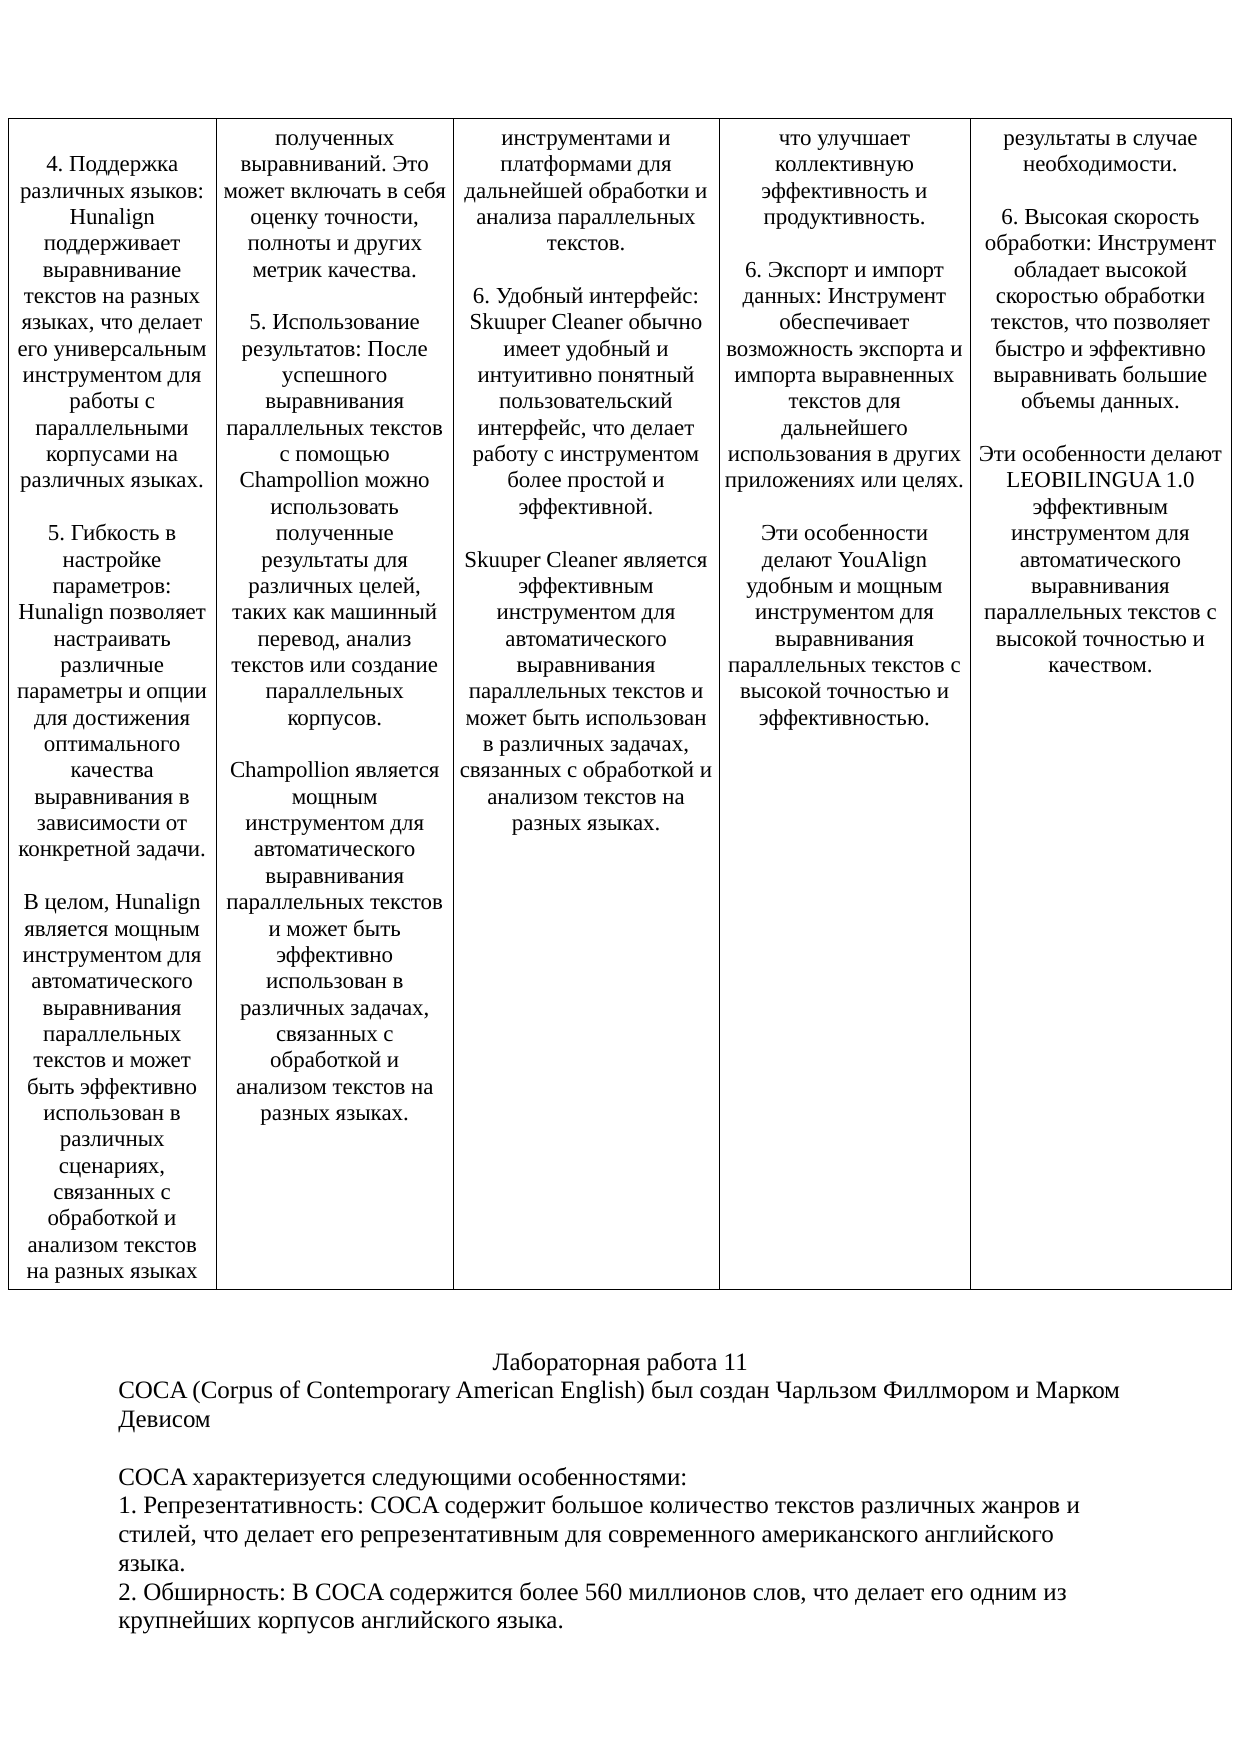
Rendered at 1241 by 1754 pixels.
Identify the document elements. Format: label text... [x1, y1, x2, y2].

text 1. Репрезентативность: COCA содержит большое количество текстов различных жанров и стилей, что делает его репрезентативным для современного американского английского языка. [118, 1491, 1122, 1577]
text Лабораторная работа 11 [118, 1347, 1122, 1376]
table_cell что улучшает коллективную эффективность и продуктивность. 6. Экспорт и импорт данных: Инструмент обеспечивает возможность экспорта и импорта выравненных текстов для дальнейшего использования в других приложениях или целях. Эти особенности делают YouAlign удобным и мощным инструментом для выравнивания параллельных текстов с высокой точностью и эффективностью. [720, 119, 970, 1289]
text 2. Обширность: В COCA содержится более 560 миллионов слов, что делает его одним из крупнейших корпусов английского языка. [118, 1577, 1122, 1634]
text COCA (Corpus of Contemporary American English) был создан Чарльзом Филлмором и Марком Девисом [118, 1376, 1122, 1433]
table_cell инструментами и платформами для дальнейшей обработки и анализа параллельных текстов. 6. Удобный интерфейс: Skuuper Cleaner обычно имеет удобный и интуитивно понятный пользовательский интерфейс, что делает работу с инструментом более простой и эффективной. Skuuper Cleaner является эффективным инструментом для автоматического выравнивания параллельных текстов и может быть использован в различных задачах, связанных с обработкой и анализом текстов на разных языках. [454, 119, 719, 1289]
table_cell полученных выравниваний. Это может включать в себя оценку точности, полноты и других метрик качества. 5. Использование результатов: После успешного выравнивания параллельных текстов с помощью Champollion можно использовать полученные результаты для различных целей, таких как машинный перевод, анализ текстов или создание параллельных корпусов. Champollion является мощным инструментом для автоматического выравнивания параллельных текстов и может быть эффективно использован в различных задачах, связанных с обработкой и анализом текстов на разных языках. [217, 119, 453, 1289]
table_cell 4. Поддержка различных языков: Hunalign поддерживает выравнивание текстов на разных языках, что делает его универсальным инструментом для работы с параллельными корпусами на различных языках. 5. Гибкость в настройке параметров: Hunalign позволяет настраивать различные параметры и опции для достижения оптимального качества выравнивания в зависимости от конкретной задачи. В целом, Hunalign является мощным инструментом для автоматического выравнивания параллельных текстов и может быть эффективно использован в различных сценариях, связанных с обработкой и анализом текстов на разных языках [9, 119, 216, 1289]
text COCA характеризуется следующими особенностями: [118, 1462, 1122, 1491]
table_cell результаты в случае необходимости. 6. Высокая скорость обработки: Инструмент обладает высокой скоростью обработки текстов, что позволяет быстро и эффективно выравнивать большие объемы данных. Эти особенности делают LEOBILINGUA 1.0 эффективным инструментом для автоматического выравнивания параллельных текстов с высокой точностью и качеством. [971, 119, 1231, 1289]
